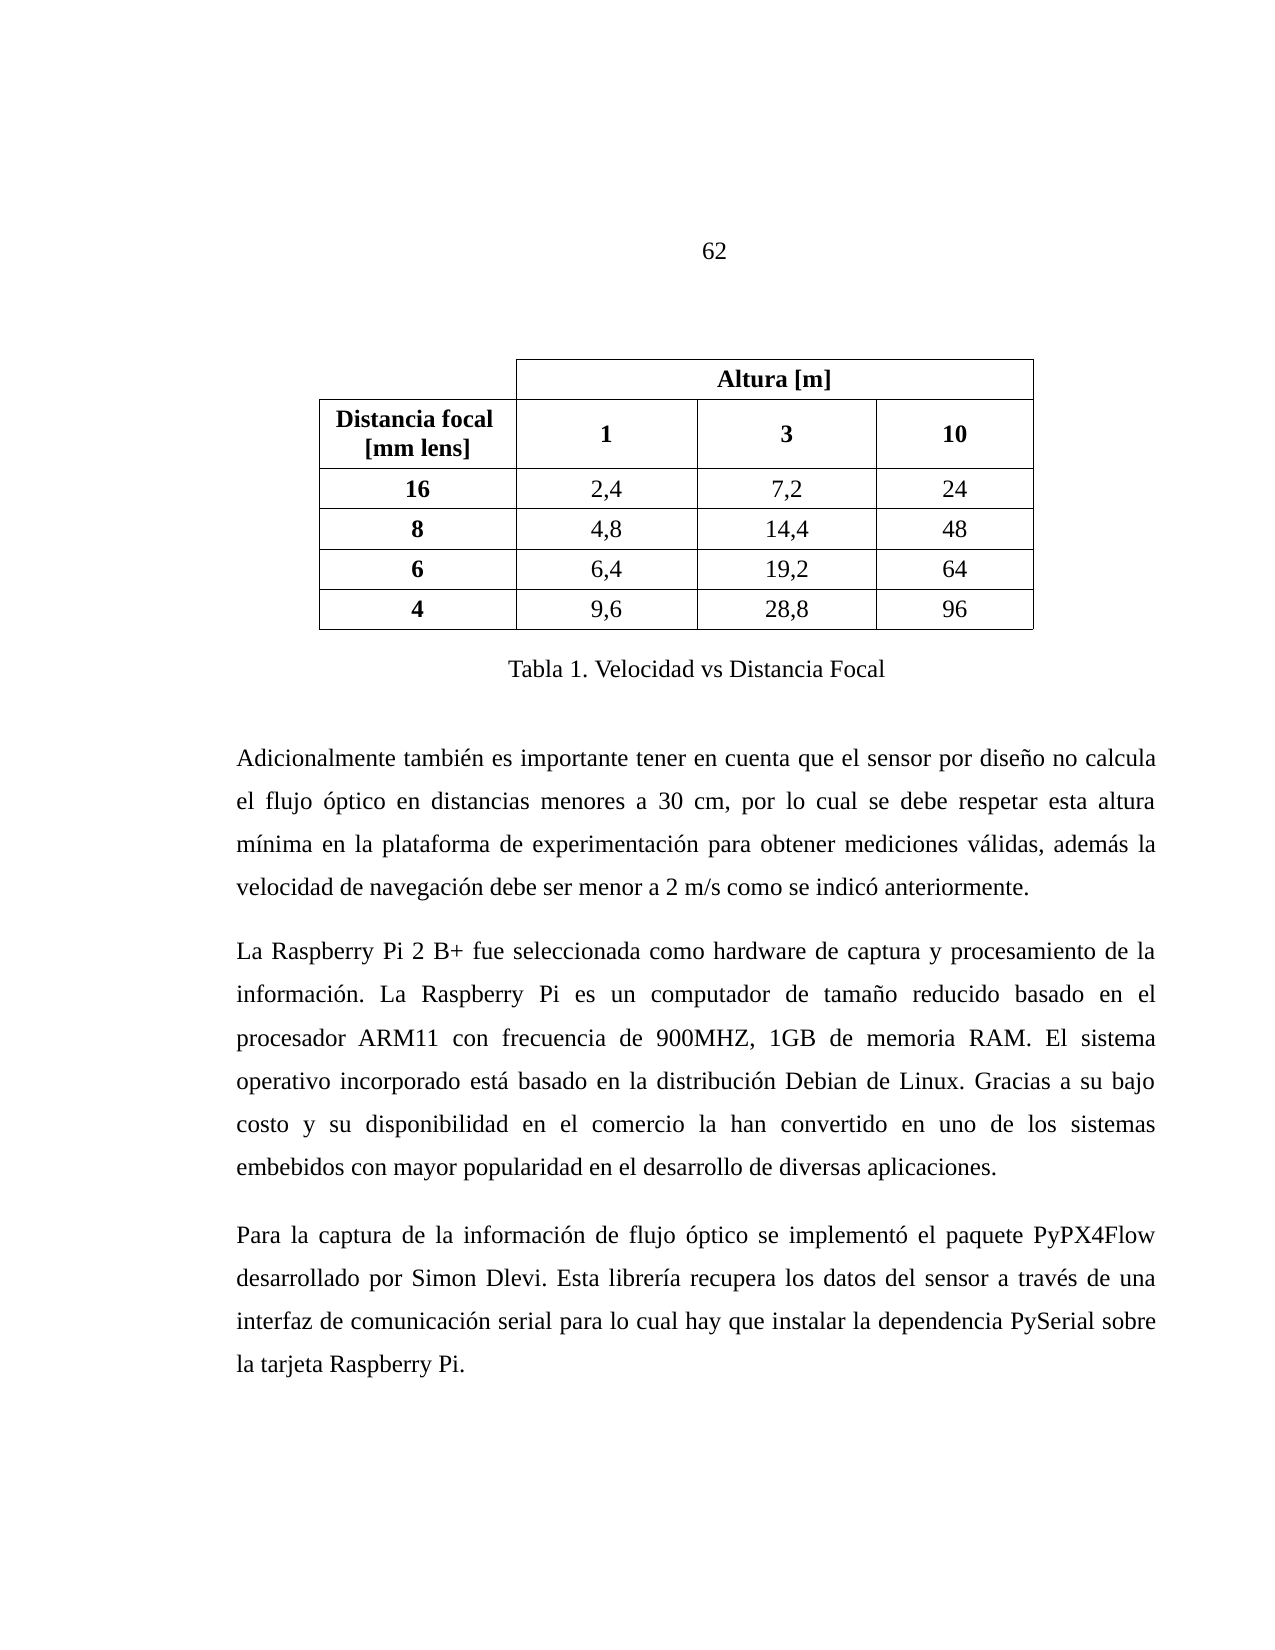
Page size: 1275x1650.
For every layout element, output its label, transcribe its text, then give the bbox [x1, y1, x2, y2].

table_cell 2,4 [517, 469, 697, 508]
table_cell 6,4 [517, 550, 697, 589]
table_cell 19,2 [698, 550, 876, 589]
table_cell 6 [320, 550, 516, 589]
text La Raspberry Pi 2 B+ fue seleccionada como hardware de captura y procesamiento de la información. La Raspberry Pi es un computador de tamaño reducido basado en el procesador ARM11 con frecuencia de 900MHZ, 1GB de memoria RAM. El sistema operativo incorporado está basado en la distribución Debian de Linux. Gracias a su bajo costo y su disponibilidad en el comercio la han convertido en uno de los sistemas embebidos con mayor popularidad en el desarrollo de diversas aplicaciones. [236, 936, 1157, 1181]
table_cell 8 [320, 509, 516, 548]
text Adicionalmente también es importante tener en cuenta que el sensor por diseño no calcula el flujo óptico en distancias menores a 30 cm, por lo cual se debe respetar esta altura mínima en la plataforma de experimentación para obtener mediciones válidas, además la velocidad de navegación debe ser menor a 2 m/s como se indicó anteriormente. [236, 743, 1157, 901]
table_cell 48 [877, 509, 1033, 548]
table_cell 4 [320, 590, 516, 629]
table_cell 7,2 [698, 469, 876, 508]
table_cell 16 [320, 469, 516, 508]
table_cell 28,8 [698, 590, 876, 629]
table_header Altura [m] [517, 360, 1033, 399]
text Para la captura de la información de flujo óptico se implementó el paquete PyPX4Flow desarrollado por Simon Dlevi. Esta librería recupera los datos del sensor a través de una interfaz de comunicación serial para lo cual hay que instalar la dependencia PySerial sobre la tarjeta Raspberry Pi. [236, 1220, 1157, 1378]
table_cell Distancia focal [mm lens] [320, 400, 516, 468]
table_cell 9,6 [517, 590, 697, 629]
table_cell 64 [877, 550, 1033, 589]
text Tabla 1. Velocidad vs Distancia Focal [236, 654, 1157, 683]
table_cell 1 [517, 400, 697, 468]
table_cell 4,8 [517, 509, 697, 548]
table_cell 3 [698, 400, 876, 468]
table_cell 96 [877, 590, 1033, 629]
table_cell 24 [877, 469, 1033, 508]
table_header [319, 359, 516, 399]
table_cell 14,4 [698, 509, 876, 548]
table_cell 10 [877, 400, 1033, 468]
